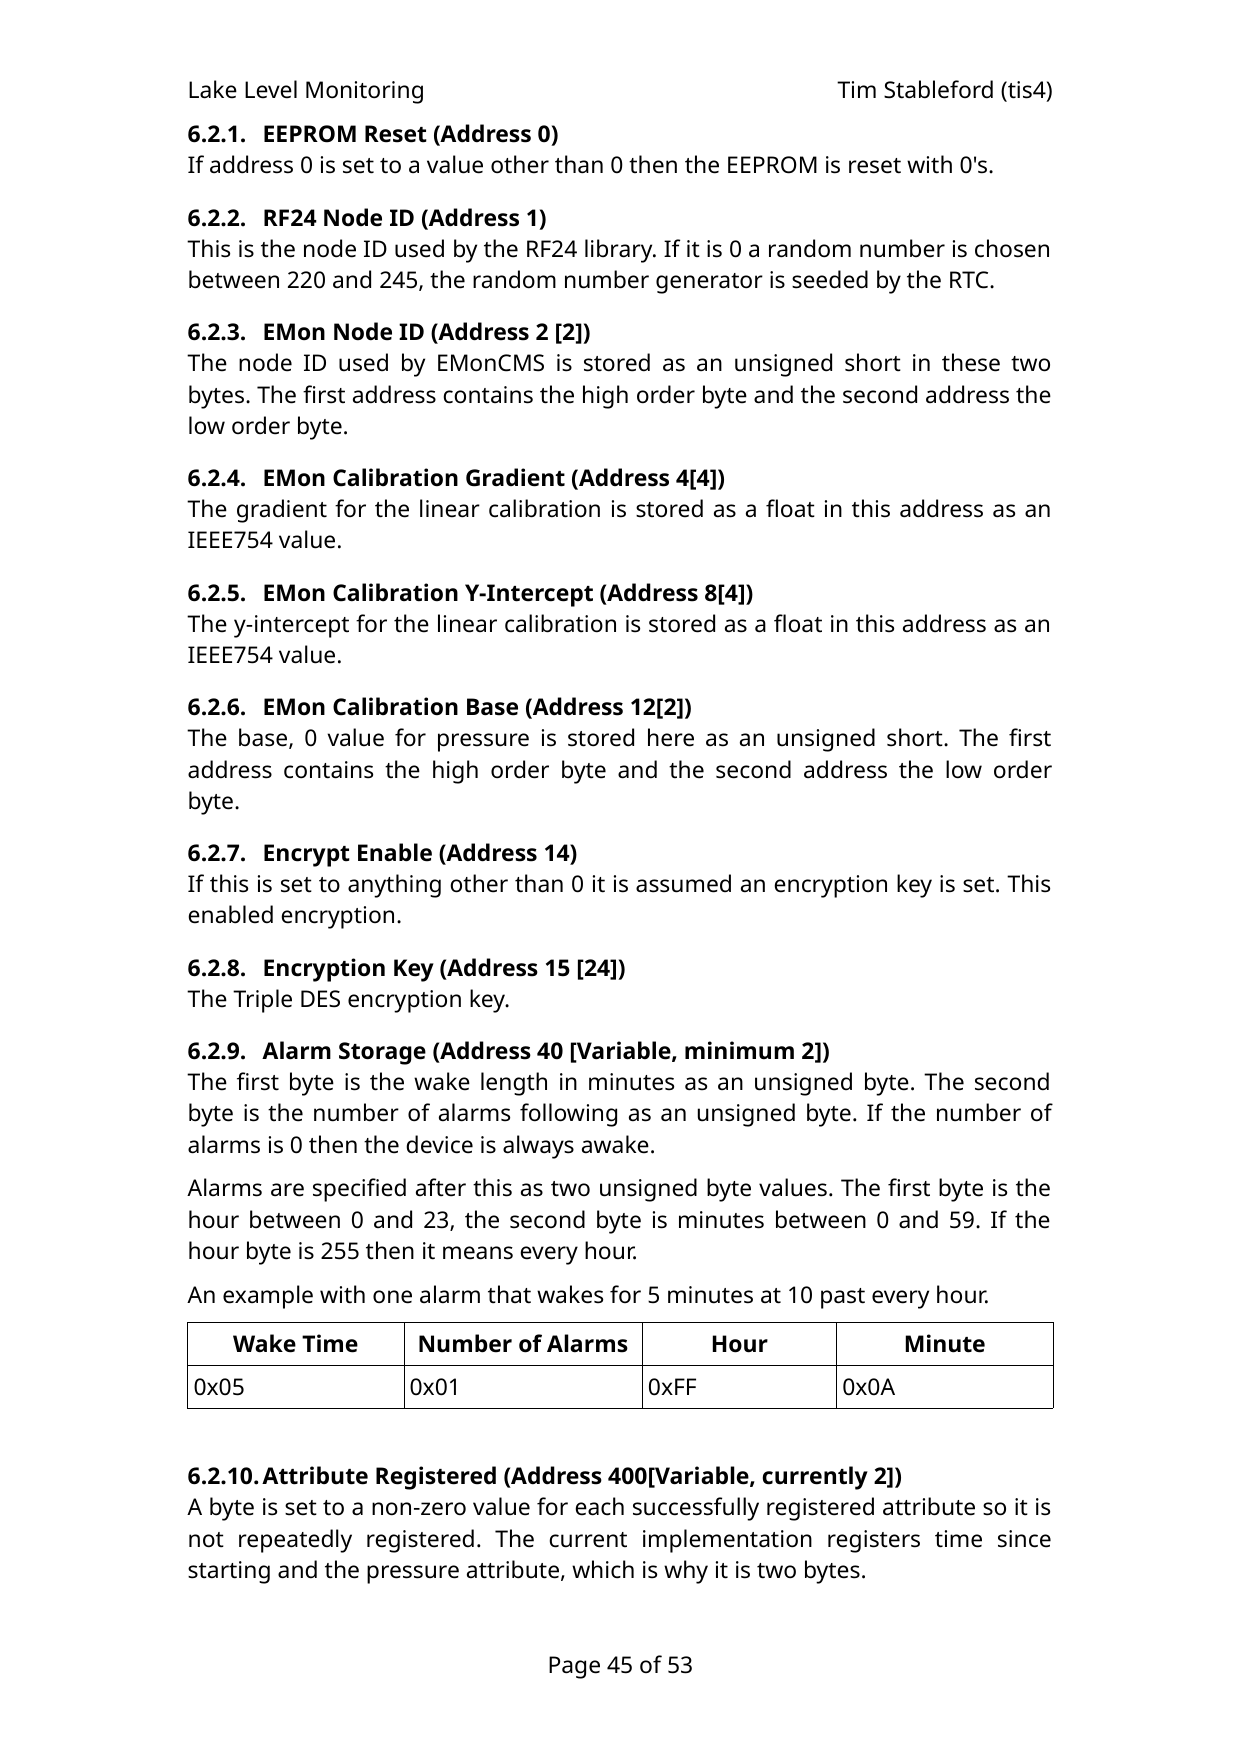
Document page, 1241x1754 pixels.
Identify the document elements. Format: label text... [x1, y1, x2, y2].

text If address 0 is set to a value other than 0 then the EEPROM is reset with 0's. [187, 149, 1053, 181]
subtitle EMon Calibration Gradient (Address 4[4]) [187, 462, 1053, 493]
text This is the node ID used by the RF24 library. If it is 0 a random number is chosen between 220 and 245, the random number generator is seeded by the RTC. [187, 233, 1053, 295]
table_cell 0x05 [188, 1366, 404, 1408]
text The y-intercept for the linear calibration is stored as a float in this address as an IEEE754 value. [187, 608, 1053, 670]
subtitle Encrypt Enable (Address 14) [187, 837, 1053, 868]
text The first byte is the wake length in minutes as an unsigned byte. The second byte is the number of alarms following as an unsigned byte. If the number of alarms is 0 then the device is always awake. [187, 1066, 1053, 1160]
table_header Minute [837, 1323, 1053, 1365]
subtitle Encryption Key (Address 15 [24]) [187, 951, 1053, 983]
subtitle EMon Calibration Y-Intercept (Address 8[4]) [187, 576, 1053, 608]
subtitle Alarm Storage (Address 40 [Variable, minimum 2]) [187, 1035, 1053, 1066]
table_cell 0x0A [837, 1366, 1053, 1408]
table_header Hour [643, 1323, 836, 1365]
text Alarms are specified after this as two unsigned byte values. The first byte is the hour between 0 and 23, the second byte is minutes between 0 and 59. If the hour byte is 255 then it means every hour. [187, 1172, 1053, 1266]
subtitle EMon Node ID (Address 2 [2]) [187, 316, 1053, 347]
subtitle EEPROM Reset (Address 0) [187, 118, 1053, 149]
subtitle Attribute Registered (Address 400[Variable, currently 2]) [187, 1460, 1053, 1491]
subtitle RF24 Node ID (Address 1) [187, 201, 1053, 233]
table_header Wake Time [188, 1323, 404, 1365]
table_cell 0x01 [405, 1366, 642, 1408]
text A byte is set to a non-zero value for each successfully registered attribute so it is not repeatedly registered. The current implementation registers time since starting and the pressure attribute, which is why it is two bytes. [187, 1491, 1053, 1585]
table_cell 0xFF [643, 1366, 836, 1408]
text If this is set to anything other than 0 it is assumed an encryption key is set. This enabled encryption. [187, 868, 1053, 931]
table_header Number of Alarms [405, 1323, 642, 1365]
text The node ID used by EMonCMS is stored as an unsigned short in these two bytes. The first address contains the high order byte and the second address the low order byte. [187, 347, 1053, 441]
text The base, 0 value for pressure is stored here as an unsigned short. The first address contains the high order byte and the second address the low order byte. [187, 722, 1053, 816]
text The Triple DES encryption key. [187, 983, 1053, 1014]
subtitle EMon Calibration Base (Address 12[2]) [187, 691, 1053, 722]
text An example with one alarm that wakes for 5 minutes at 10 past every hour. [187, 1278, 1053, 1310]
text The gradient for the linear calibration is stored as a float in this address as an IEEE754 value. [187, 493, 1053, 556]
